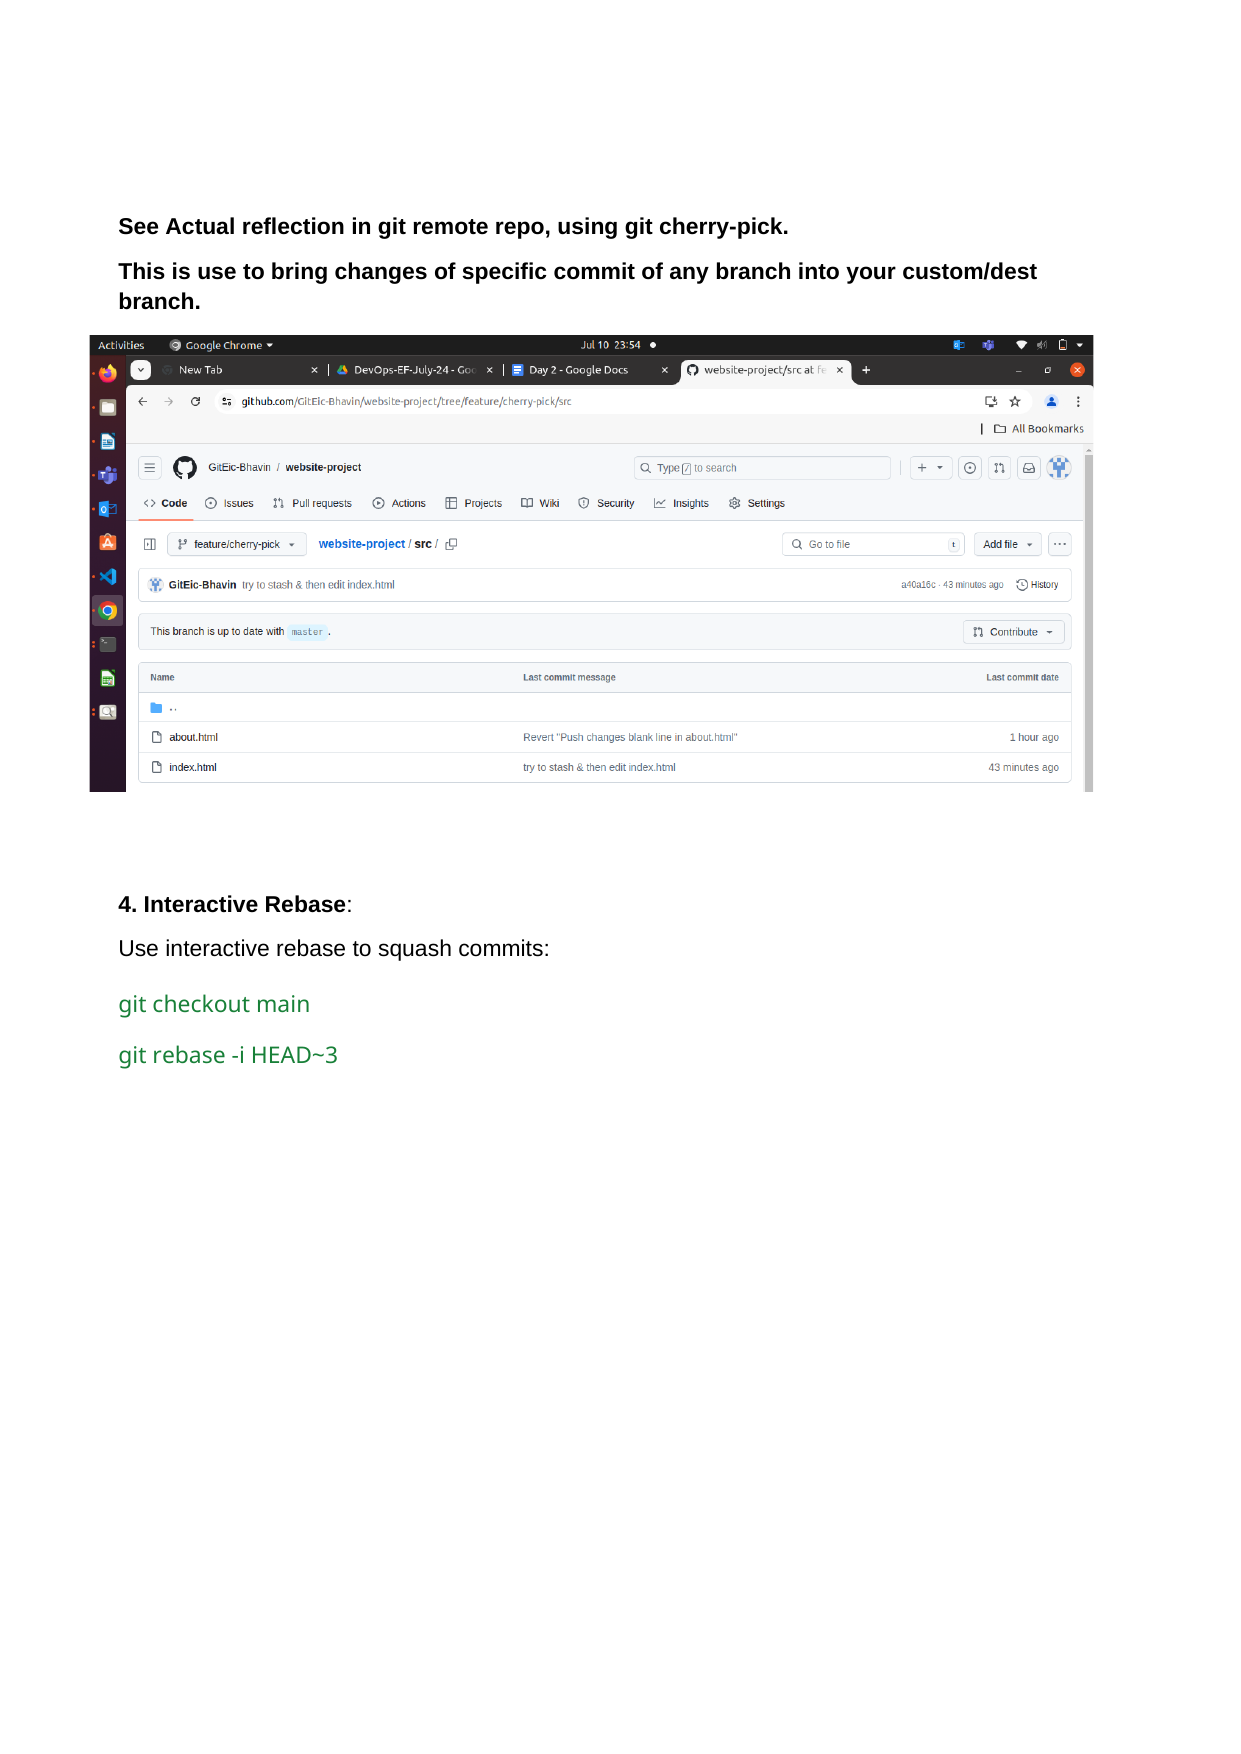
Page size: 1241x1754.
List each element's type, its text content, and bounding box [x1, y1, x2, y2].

text This is use to bring changes of specific commit of any branch into your custom/dest branch. [118, 258, 1122, 315]
text Use interactive rebase to squash commits: [118, 935, 1122, 988]
text git checkout main [118, 988, 1122, 1019]
text 4. Interactive Rebase: [118, 891, 1122, 917]
text See Actual reflection in git remote repo, using git cherry-pick. [118, 213, 1122, 240]
picture [89, 335, 1094, 792]
text git rebase -i HEAD~3 [118, 1039, 1122, 1070]
